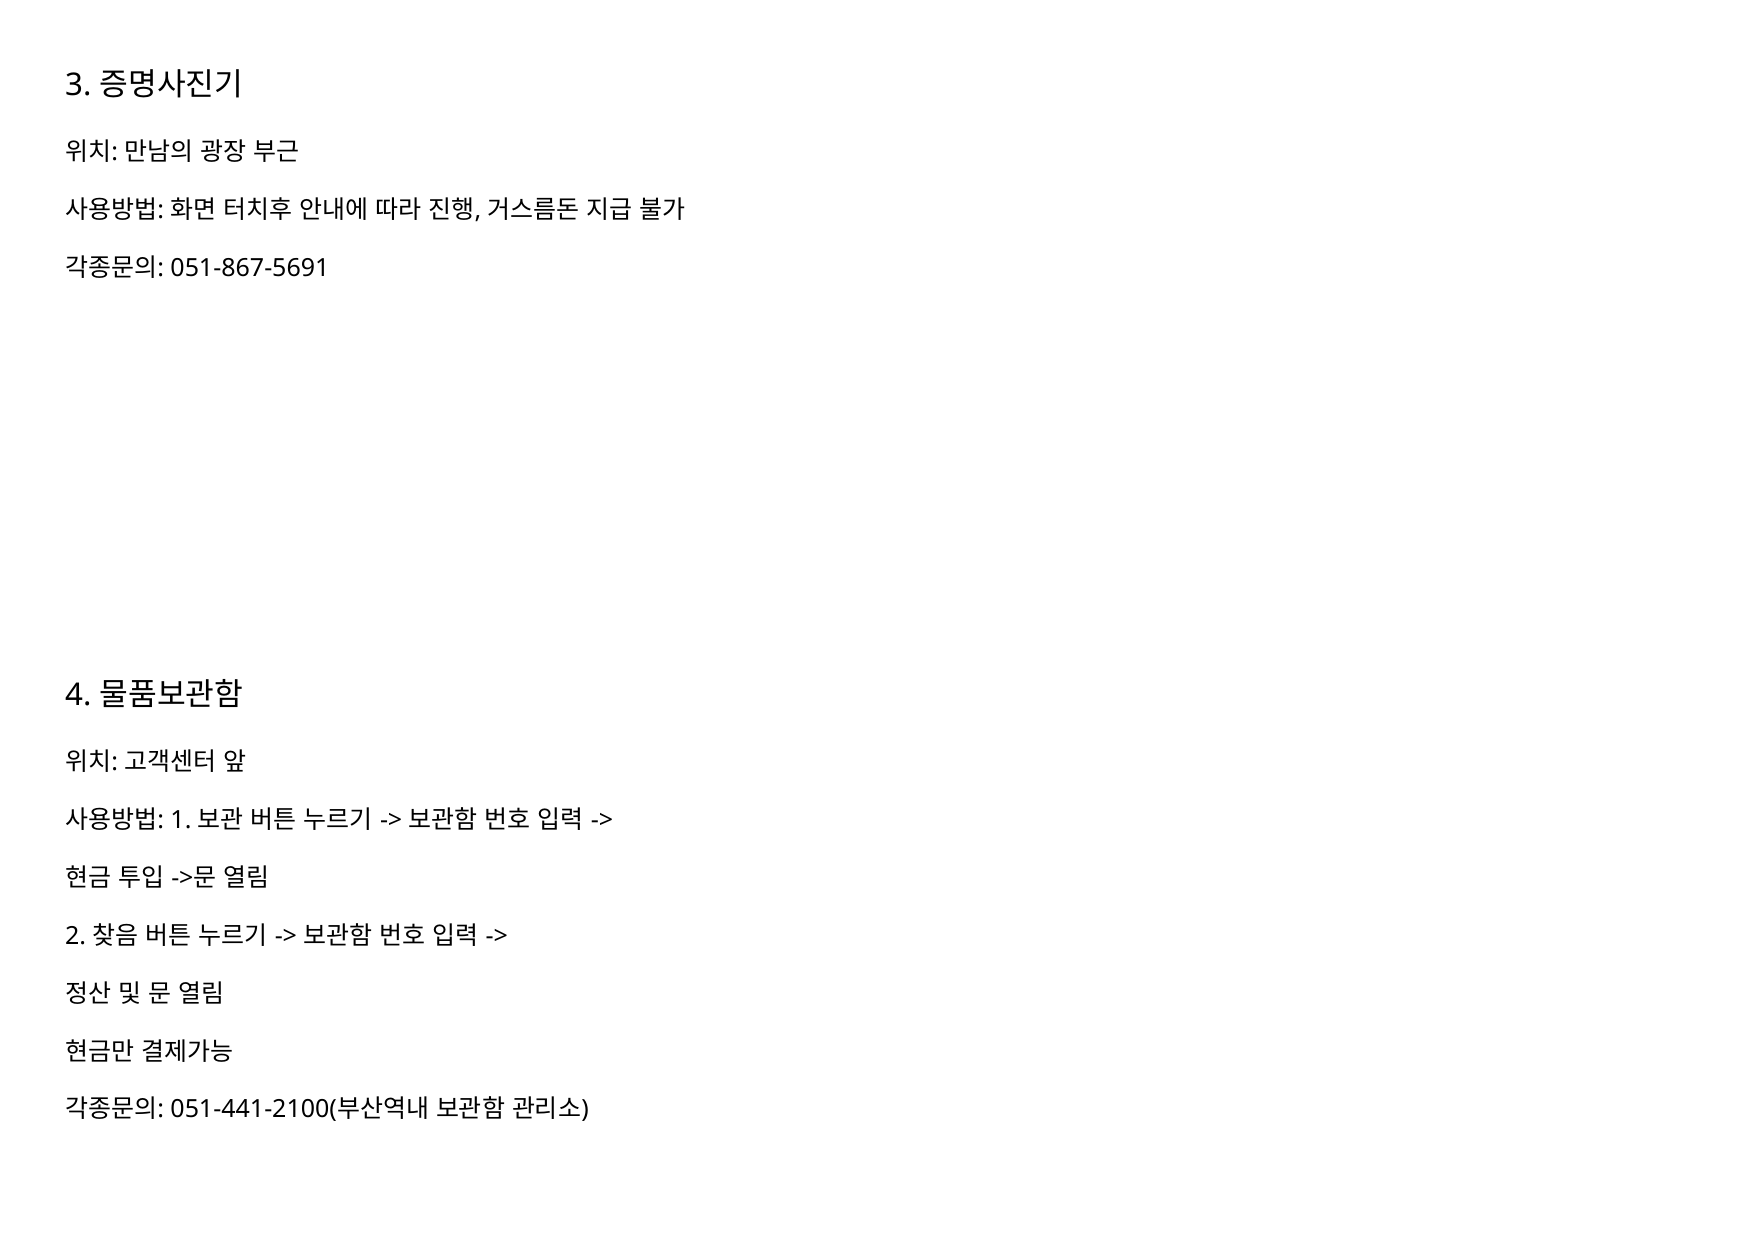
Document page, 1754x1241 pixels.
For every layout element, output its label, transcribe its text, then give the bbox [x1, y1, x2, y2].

text 사용방법: 화면 터치후 안내에 따라 진행, 거스름돈 지급 불가 [65, 189, 1689, 226]
text 2. 찾음 버튼 누르기 -> 보관함 번호 입력 -> [65, 915, 1689, 951]
text 위치: 만남의 광장 부근 [65, 132, 1689, 168]
text 위치: 고객센터 앞 [65, 741, 1689, 778]
text 현금 투입 ->문 열림 [65, 857, 1689, 893]
text 3. 증명사진기 [65, 59, 1689, 104]
text 정산 및 문 열림 [65, 973, 1689, 1009]
text 각종문의: 051-867-5691 [65, 247, 1689, 284]
text 사용방법: 1. 보관 버튼 누르기 -> 보관함 번호 입력 -> [65, 799, 1689, 836]
text 현금만 결제가능 [65, 1031, 1689, 1067]
text 4. 물품보관함 [65, 669, 1689, 714]
text 각종문의: 051-441-2100(부산역내 보관함 관리소) [65, 1089, 1689, 1125]
